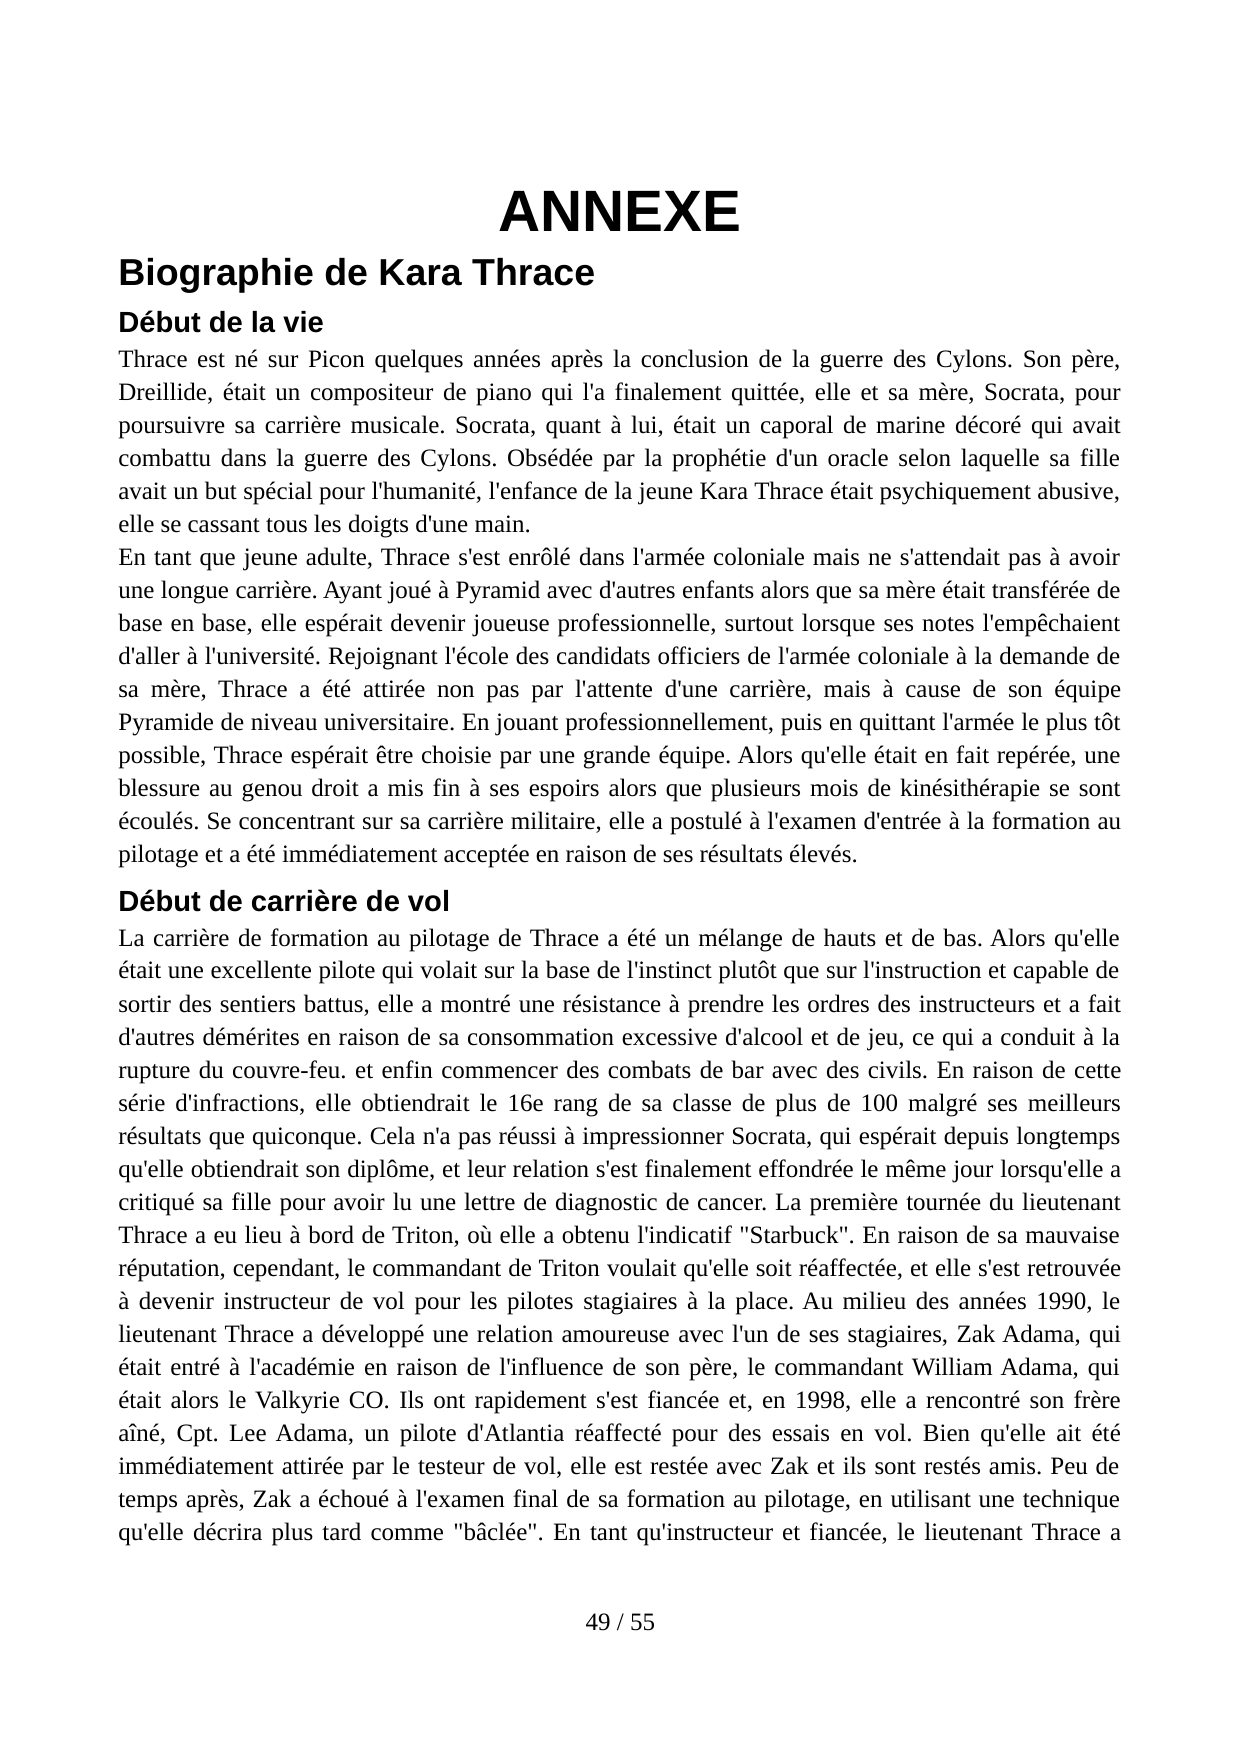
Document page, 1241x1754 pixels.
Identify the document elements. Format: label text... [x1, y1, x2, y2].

text La carrière de formation au pilotage de Thrace a été un mélange de hauts et de bas. Alors qu'elle était une excellente pilote qui volait sur la base de l'instinct plutôt que sur l'instruction et capable de sortir des sentiers battus, elle a montré une résistance à prendre les ordres des instructeurs et a fait d'autres démérites en raison de sa consommation excessive d'alcool et de jeu, ce qui a conduit à la rupture du couvre-feu. et enfin commencer des combats de bar avec des civils. En raison de cette série d'infractions, elle obtiendrait le 16e rang de sa classe de plus de 100 malgré ses meilleurs résultats que quiconque. Cela n'a pas réussi à impressionner Socrata, qui espérait depuis longtemps qu'elle obtiendrait son diplôme, et leur relation s'est finalement effondrée le même jour lorsqu'elle a critiqué sa fille pour avoir lu une lettre de diagnostic de cancer. La première tournée du lieutenant Thrace a eu lieu à bord de Triton, où elle a obtenu l'indicatif "Starbuck". En raison de sa mauvaise réputation, cependant, le commandant de Triton voulait qu'elle soit réaffectée, et elle s'est retrouvée à devenir instructeur de vol pour les pilotes stagiaires à la place. Au milieu des années 1990, le lieutenant Thrace a développé une relation amoureuse avec l'un de ses stagiaires, Zak Adama, qui était entré à l'académie en raison de l'influence de son père, le commandant William Adama, qui était alors le Valkyrie CO. Ils ont rapidement s'est fiancée et, en 1998, elle a rencontré son frère aîné, Cpt. Lee Adama, un pilote d'Atlantia réaffecté pour des essais en vol. Bien qu'elle ait été immédiatement attirée par le testeur de vol, elle est restée avec Zak et ils sont restés amis. Peu de temps après, Zak a échoué à l'examen final de sa formation au pilotage, en utilisant une technique qu'elle décrira plus tard comme "bâclée". En tant qu'instructeur et fiancée, le lieutenant Thrace a [118, 923, 1122, 1546]
text Thrace est né sur Picon quelques années après la conclusion de la guerre des Cylons. Son père, Dreillide, était un compositeur de piano qui l'a finalement quittée, elle et sa mère, Socrata, pour poursuivre sa carrière musicale. Socrata, quant à lui, était un caporal de marine décoré qui avait combattu dans la guerre des Cylons. Obsédée par la prophétie d'un oracle selon laquelle sa fille avait un but spécial pour l'humanité, l'enfance de la jeune Kara Thrace était psychiquement abusive, elle se cassant tous les doigts d'une main. [118, 344, 1122, 538]
text Début de la vie [118, 305, 1122, 339]
title ANNEXE [118, 176, 1122, 243]
text Biographie de Kara Thrace [118, 250, 1122, 293]
text Début de carrière de vol [118, 884, 1122, 918]
text En tant que jeune adulte, Thrace s'est enrôlé dans l'armée coloniale mais ne s'attendait pas à avoir une longue carrière. Ayant joué à Pyramid avec d'autres enfants alors que sa mère était transférée de base en base, elle espérait devenir joueuse professionnelle, surtout lorsque ses notes l'empêchaient d'aller à l'université. Rejoignant l'école des candidats officiers de l'armée coloniale à la demande de sa mère, Thrace a été attirée non pas par l'attente d'une carrière, mais à cause de son équipe Pyramide de niveau universitaire. En jouant professionnellement, puis en quittant l'armée le plus tôt possible, Thrace espérait être choisie par une grande équipe. Alors qu'elle était en fait repérée, une blessure au genou droit a mis fin à ses espoirs alors que plusieurs mois de kinésithérapie se sont écoulés. Se concentrant sur sa carrière militaire, elle a postulé à l'examen d'entrée à la formation au pilotage et a été immédiatement acceptée en raison de ses résultats élevés. [118, 542, 1122, 868]
